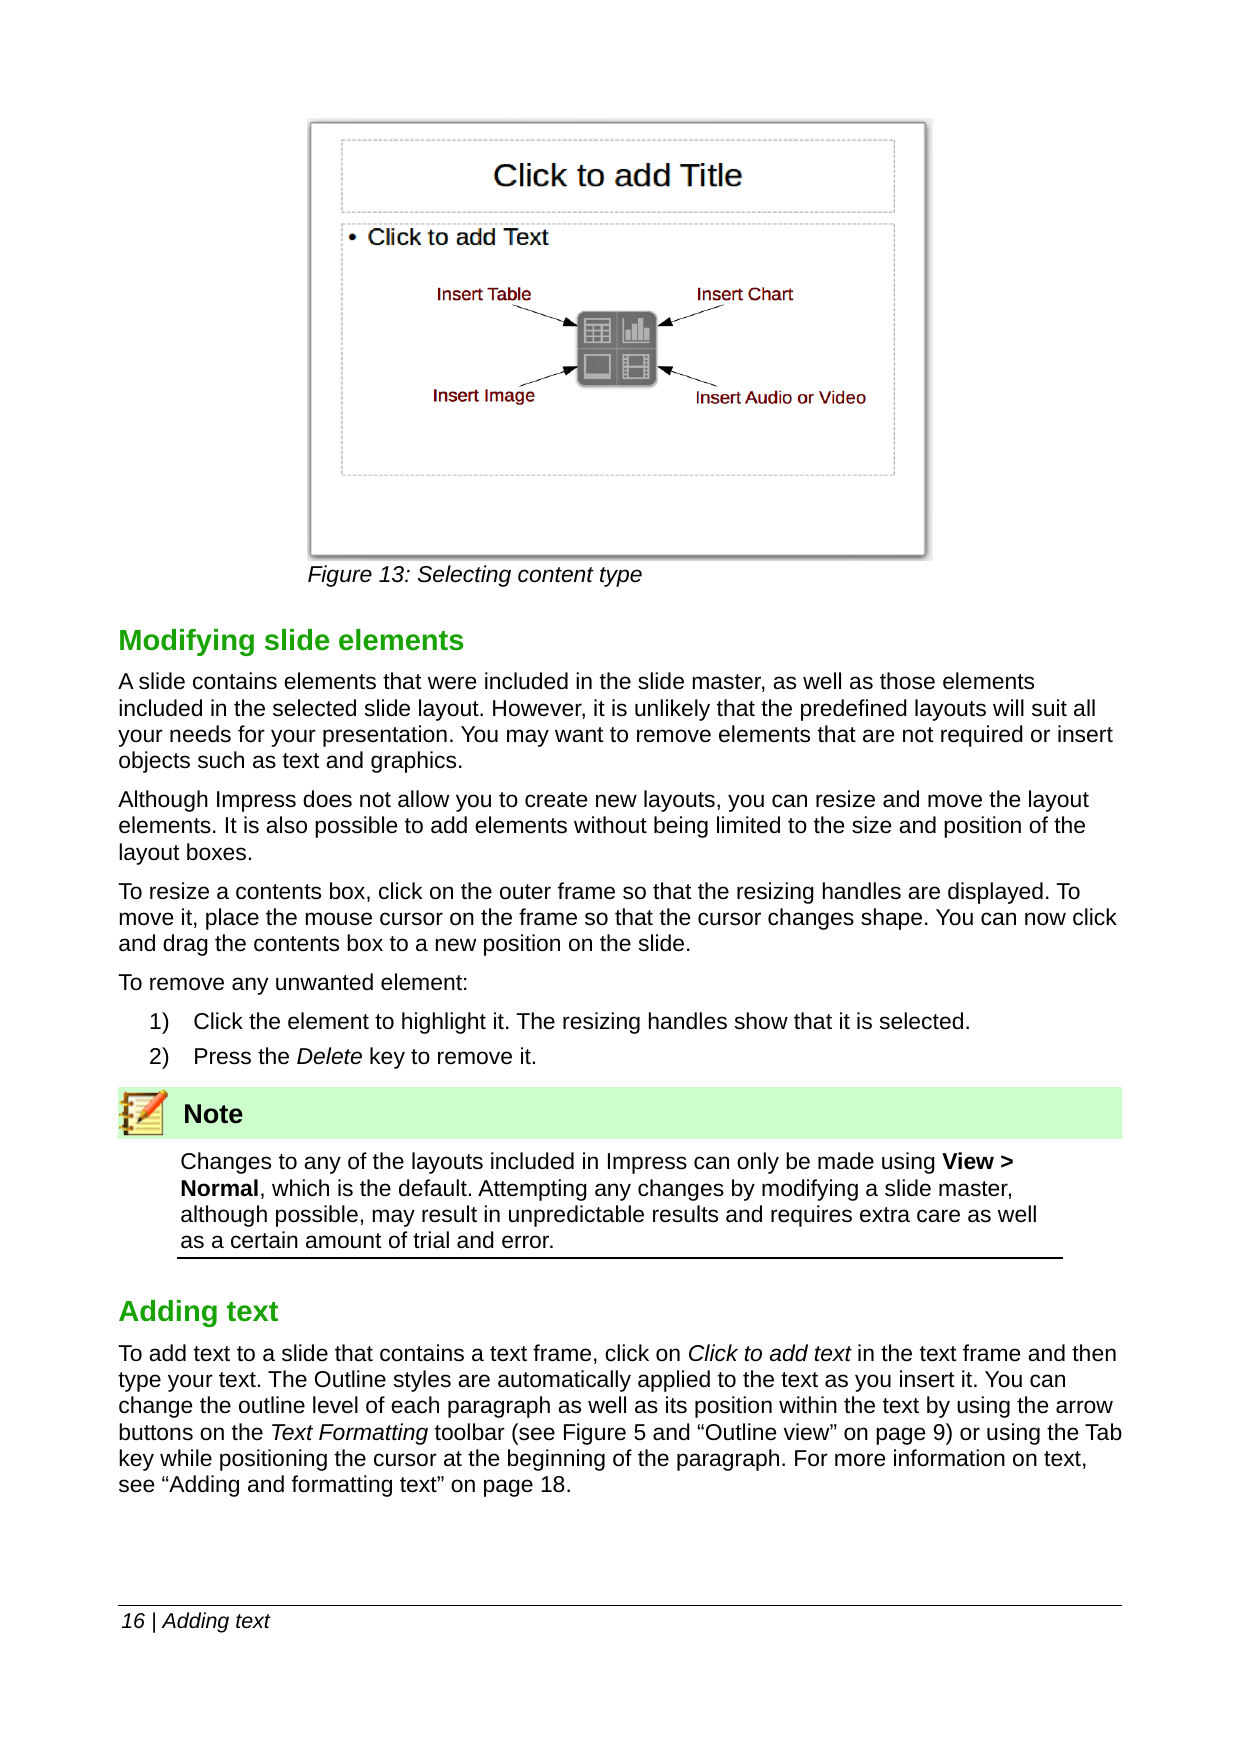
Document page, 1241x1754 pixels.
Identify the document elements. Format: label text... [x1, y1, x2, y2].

text A slide contains elements that were included in the slide master, as well as those elements included in the selected slide layout. However, it is unlikely that the predefined layouts will suit all your needs for your presentation. You may want to remove elements that are not required or insert objects such as text and graphics. [118, 668, 1122, 773]
text Although Impress does not allow you to create new layouts, you can resize and move the layout elements. It is also possible to add elements without being limited to the size and position of the layout boxes. [118, 786, 1122, 865]
picture [307, 118, 934, 561]
list Click the element to highlight it. The resizing handles show that it is selected. [169, 1008, 1122, 1034]
picture [119, 1088, 170, 1139]
text Changes to any of the layouts included in Impress can only be made using View > Normal, which is the default. Attempting any changes by modifying a slide master, although possible, may result in unpredictable results and requires extra care as well as a certain amount of trial and error. [177, 1145, 1063, 1257]
list To remove any unwanted element: [118, 969, 1122, 996]
subtitle Modifying slide elements [118, 623, 1122, 656]
subtitle Adding text [118, 1294, 1122, 1328]
text To resize a contents box, click on the outer frame so that the resizing handles are displayed. To move it, place the mouse cursor on the frame so that the cursor changes shape. You can now click and drag the contents box to a new position on the slide. [118, 878, 1122, 957]
text To add text to a slide that contains a text frame, click on Click to add text in the text frame and then type your text. The Outline styles are automatically applied to the text as you insert it. You can change the outline level of each paragraph as well as its position within the text by using the arrow buttons on the Text Formatting toolbar (see Figure 5 and “Outline view” on page 9) or using the Tab key while positioning the cursor at the beginning of the paragraph. For more information on text, see “Adding and formatting text” on page 18. [118, 1339, 1122, 1498]
list Press the Delete key to remove it. [169, 1043, 1122, 1069]
subtitle Note [118, 1087, 1122, 1139]
text Figure 13: Selecting content type [307, 561, 933, 587]
